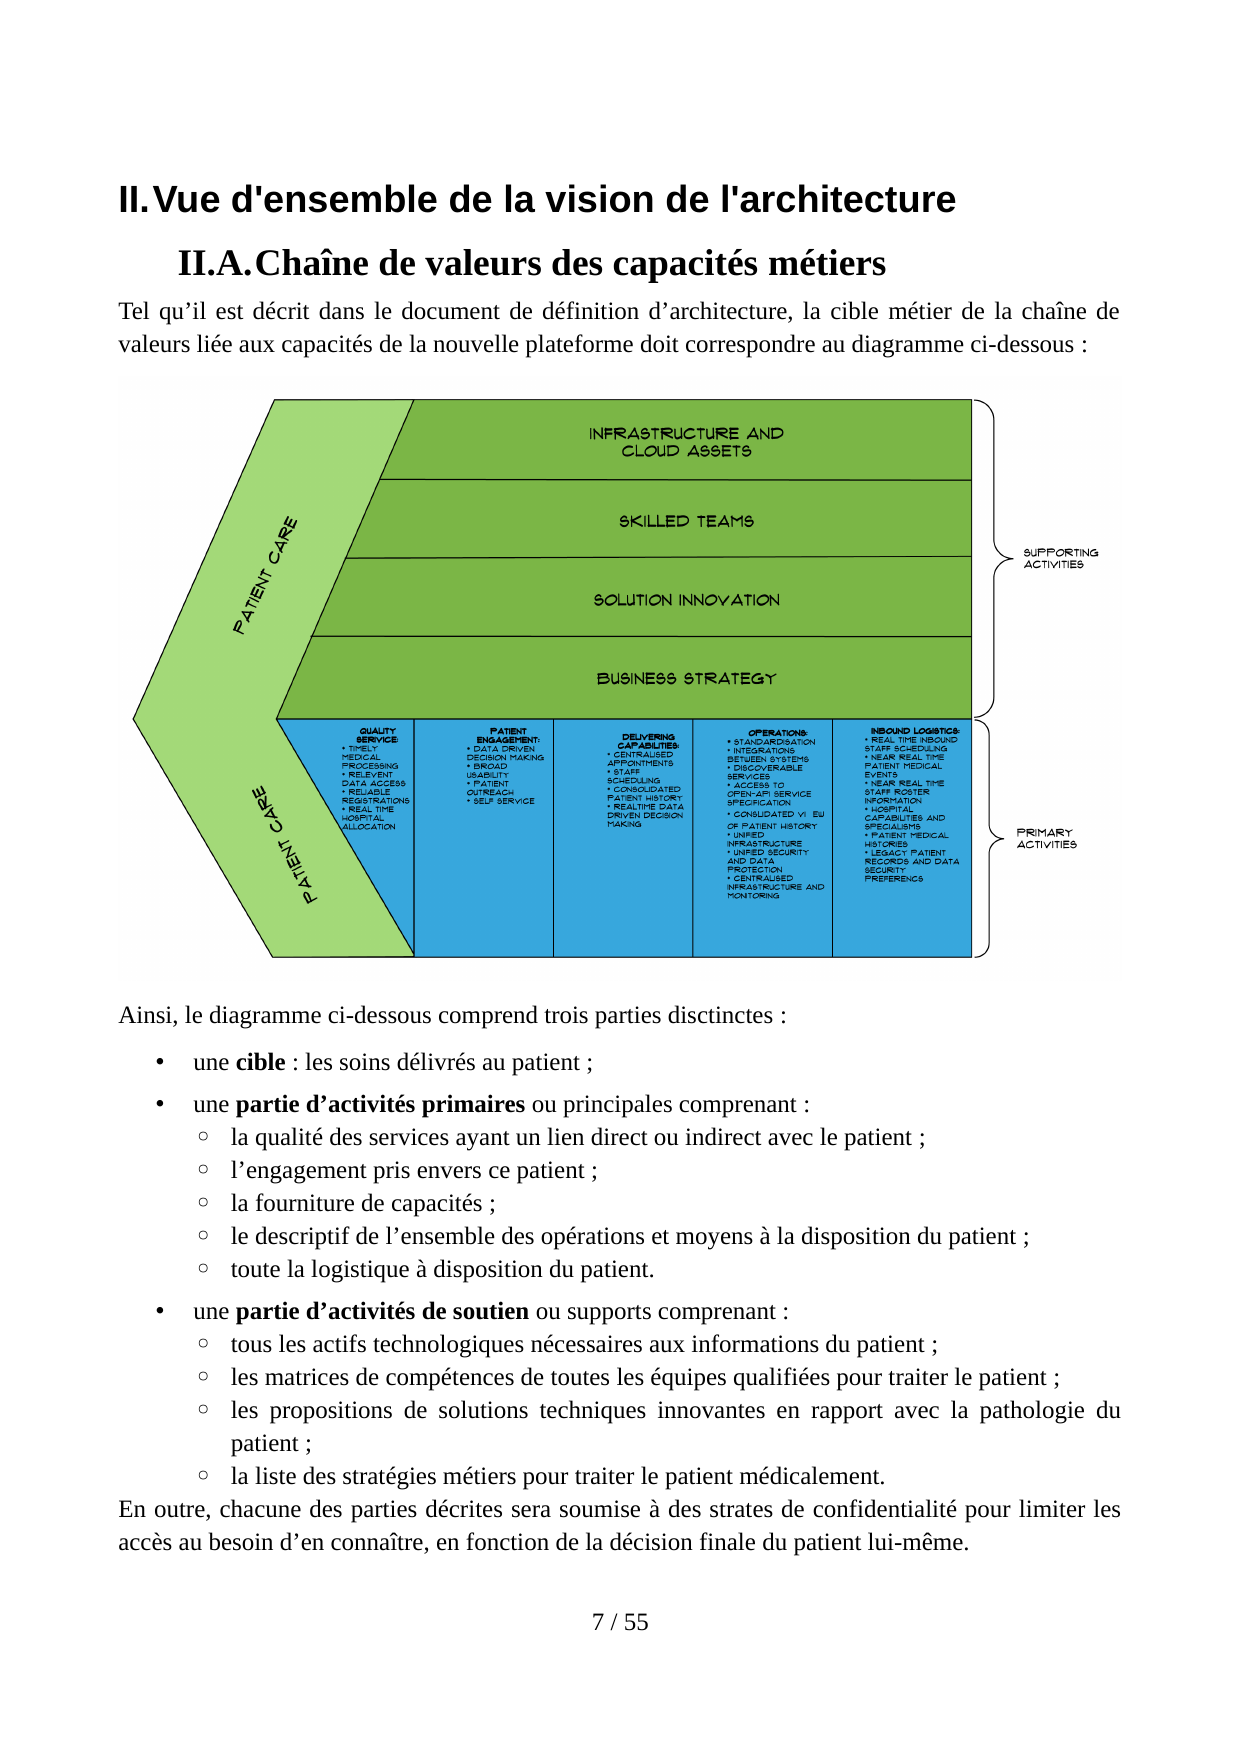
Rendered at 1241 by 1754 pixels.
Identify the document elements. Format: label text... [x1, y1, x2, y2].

list la liste des stratégies métiers pour traiter le patient médicalement. [193, 1461, 1122, 1490]
list une partie d’activités de soutien ou supports comprenant : [156, 1296, 1122, 1325]
subtitle Chaîne de valeurs des capacités métiers [118, 241, 1122, 284]
text En outre, chacune des parties décrites sera soumise à des strates de confidentialité pour limiter les accès au besoin d’en connaître, en fonction de la décision finale du patient lui-même. [118, 1494, 1122, 1556]
list les matrices de compétences de toutes les équipes qualifiées pour traiter le patient ; [193, 1362, 1122, 1391]
list la qualité des services ayant un lien direct ou indirect avec le patient ; [193, 1122, 1122, 1151]
list toute la logistique à disposition du patient. [193, 1254, 1122, 1283]
list tous les actifs technologiques nécessaires aux informations du patient ; [193, 1329, 1122, 1358]
picture [118, 376, 1123, 981]
text Tel qu’il est décrit dans le document de définition d’architecture, la cible métier de la chaîne de valeurs liée aux capacités de la nouvelle plateforme doit correspondre au diagramme ci-dessous : [118, 296, 1122, 358]
list les propositions de solutions techniques innovantes en rapport avec la pathologie du patient ; [193, 1395, 1122, 1457]
subtitle Vue d'ensemble de la vision de l'architecture [118, 176, 1122, 220]
list le descriptif de l’ensemble des opérations et moyens à la disposition du patient ; [193, 1221, 1122, 1250]
list une cible : les soins délivrés au patient ; [156, 1047, 1122, 1076]
text Ainsi, le diagramme ci-dessous comprend trois parties disctinctes : [118, 1000, 1122, 1028]
list l’engagement pris envers ce patient ; [193, 1155, 1122, 1184]
list une partie d’activités primaires ou principales comprenant : [156, 1089, 1122, 1118]
list la fourniture de capacités ; [193, 1188, 1122, 1217]
